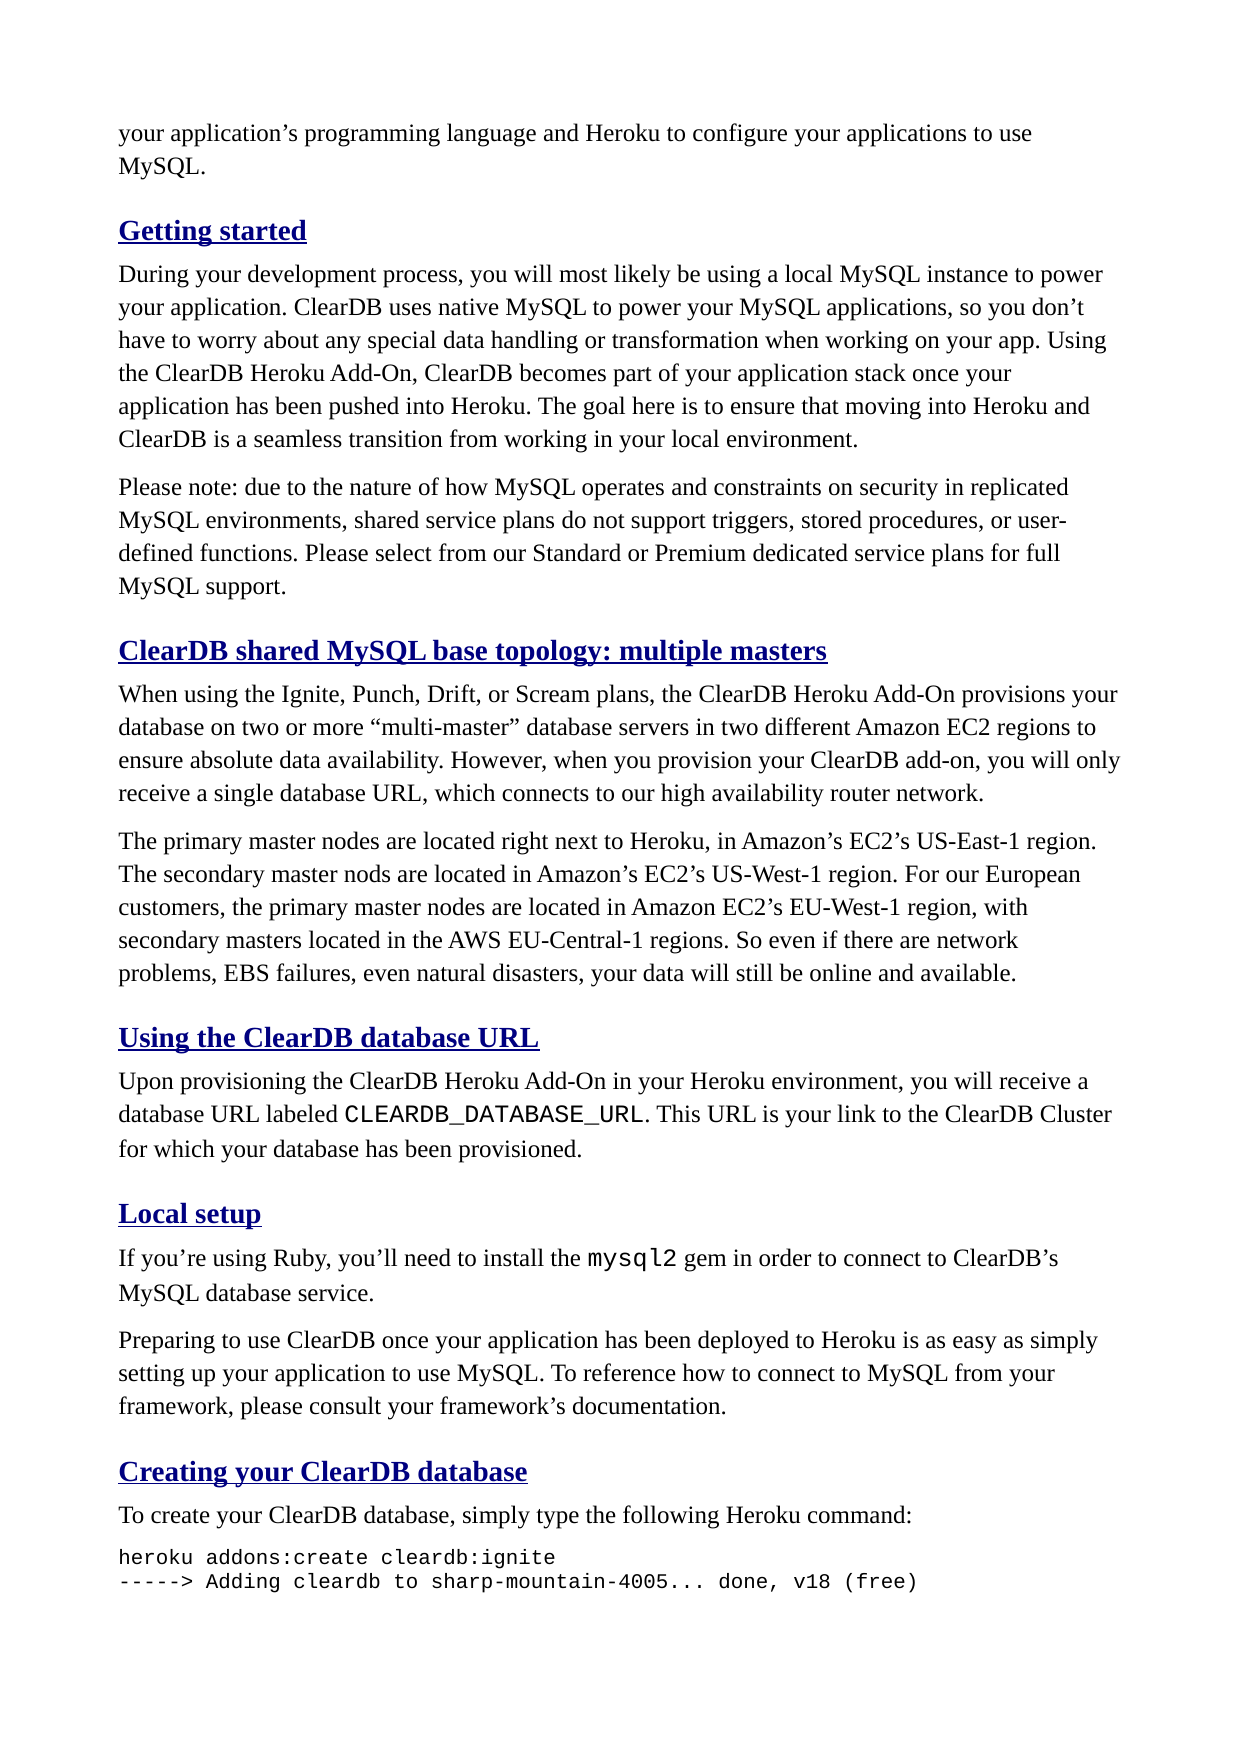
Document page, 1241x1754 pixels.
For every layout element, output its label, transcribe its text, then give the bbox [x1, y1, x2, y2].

text your application’s programming language and Heroku to configure your applications to use MySQL. [118, 118, 1122, 180]
text If you’re using Ruby, you’ll need to install the mysql2 gem in order to connect to ClearDB’s MySQL database service. [118, 1243, 1122, 1307]
text -----> Adding cleardb to sharp-mountain-4005... done, v18 (free) [118, 1571, 1122, 1594]
subtitle ClearDB shared MySQL base topology: multiple masters [118, 633, 1122, 667]
subtitle Getting started [118, 213, 1122, 247]
text When using the Ignite, Punch, Drift, or Scream plans, the ClearDB Heroku Add-On provisions your database on two or more “multi-master” database servers in two different Amazon EC2 regions to ensure absolute data availability. However, when you provision your ClearDB add-on, you will only receive a single database URL, which connects to our high availability router network. [118, 679, 1122, 807]
subtitle Creating your ClearDB database [118, 1454, 1122, 1487]
text The primary master nodes are located right next to Heroku, in Amazon’s EC2’s US-East-1 region. The secondary master nods are located in Amazon’s EC2’s US-West-1 region. For our European customers, the primary master nodes are located in Amazon EC2’s EU-West-1 region, with secondary masters located in the AWS EU-Central-1 regions. So even if there are network problems, EBS failures, even natural disasters, your data will still be online and available. [118, 826, 1122, 987]
text Upon provisioning the ClearDB Heroku Add-On in your Heroku environment, you will receive a database URL labeled CLEARDB_DATABASE_URL. This URL is your link to the ClearDB Cluster for which your database has been provisioned. [118, 1066, 1122, 1163]
subtitle Local setup [118, 1197, 1122, 1230]
text Please note: due to the nature of how MySQL operates and constraints on security in replicated MySQL environments, shared service plans do not support triggers, stored procedures, or user-defined functions. Please select from our Standard or Premium dedicated service plans for full MySQL support. [118, 472, 1122, 600]
text During your development process, you will most likely be using a local MySQL instance to power your application. ClearDB uses native MySQL to power your MySQL applications, so you don’t have to worry about any special data handling or transformation when working on your app. Using the ClearDB Heroku Add-On, ClearDB becomes part of your application stack once your application has been pushed into Heroku. The goal here is to ensure that moving into Heroku and ClearDB is a seamless transition from working in your local environment. [118, 259, 1122, 453]
text To create your ClearDB database, simply type the following Heroku command: [118, 1500, 1122, 1528]
text heroku addons:create cleardb:ignite [118, 1547, 1122, 1571]
text Preparing to use ClearDB once your application has been deployed to Heroku is as easy as simply setting up your application to use MySQL. To reference how to connect to MySQL from your framework, please consult your framework’s documentation. [118, 1325, 1122, 1420]
subtitle Using the ClearDB database URL [118, 1020, 1122, 1054]
